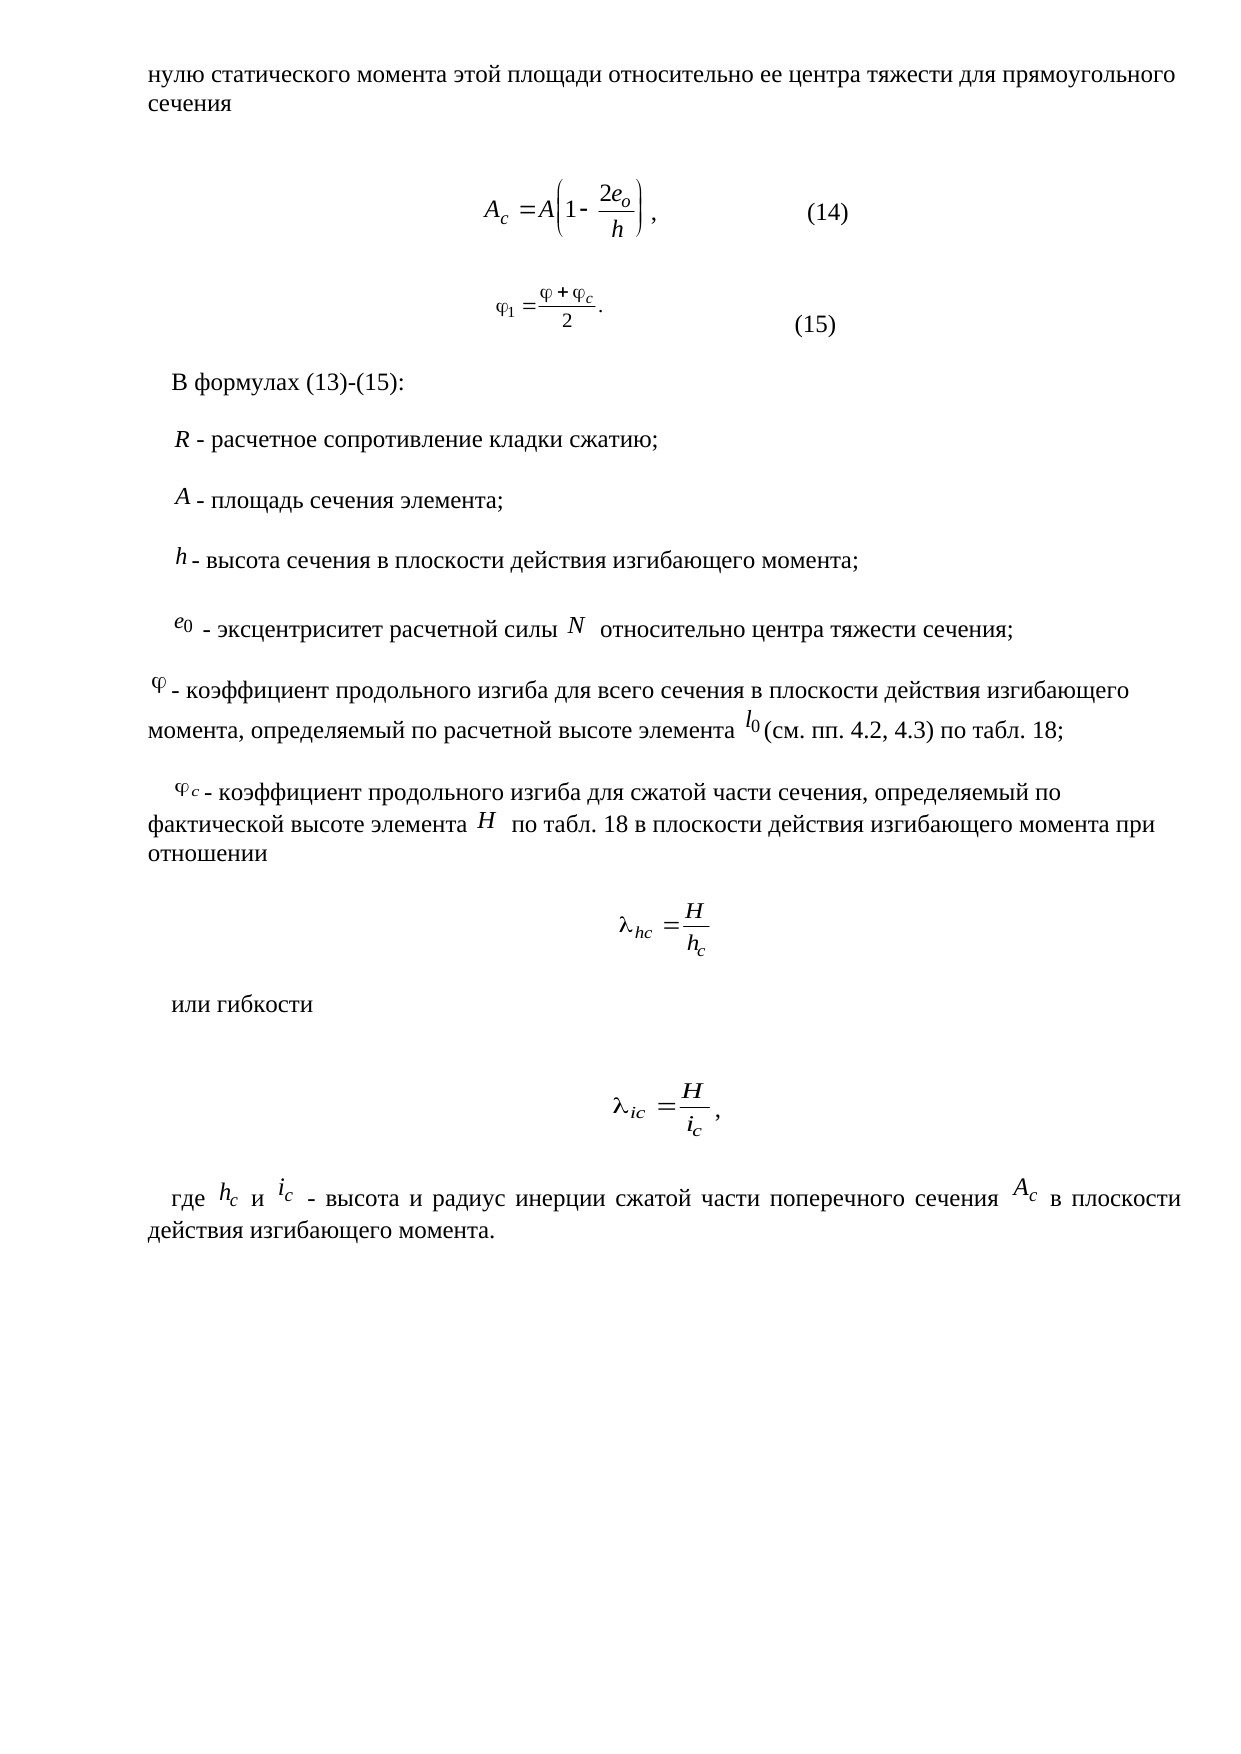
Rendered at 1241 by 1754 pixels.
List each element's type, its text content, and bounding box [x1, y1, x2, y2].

text нулю статического момента этой площади относительно ее центра тяжести для прямоугольного сечения [148, 59, 1181, 117]
text - коэффициент продольного изгиба для всего сечения в плоскости действия изгибающего момента, определяемый по расчетной высоте элемента (см. пп. 4.2, 4.3) по табл. 18; [148, 672, 1181, 743]
text - высота сечения в плоскости действия изгибающего момента; [148, 542, 1181, 574]
text - эксцентриситет расчетной силы относительно центра тяжести сечения; [148, 603, 1181, 643]
text - площадь сечения элемента; [148, 482, 1181, 514]
text В формулах (13)-(15): [148, 367, 1181, 395]
text (15) [148, 278, 1181, 338]
text - коэффициент продольного изгиба для сжатой части сечения, определяемый по фактической высоте элемента по табл. 18 в плоскости действия изгибающего момента при отношении [148, 772, 1181, 866]
text , [148, 1076, 1181, 1141]
text или гибкости [148, 989, 1181, 1018]
text - расчетное сопротивление кладки сжатию; [148, 424, 1181, 453]
text где и - высота и радиус инерции сжатой части поперечного сечения в плоскости действия изгибающего момента. [148, 1170, 1181, 1244]
text , (14) [148, 174, 1181, 249]
